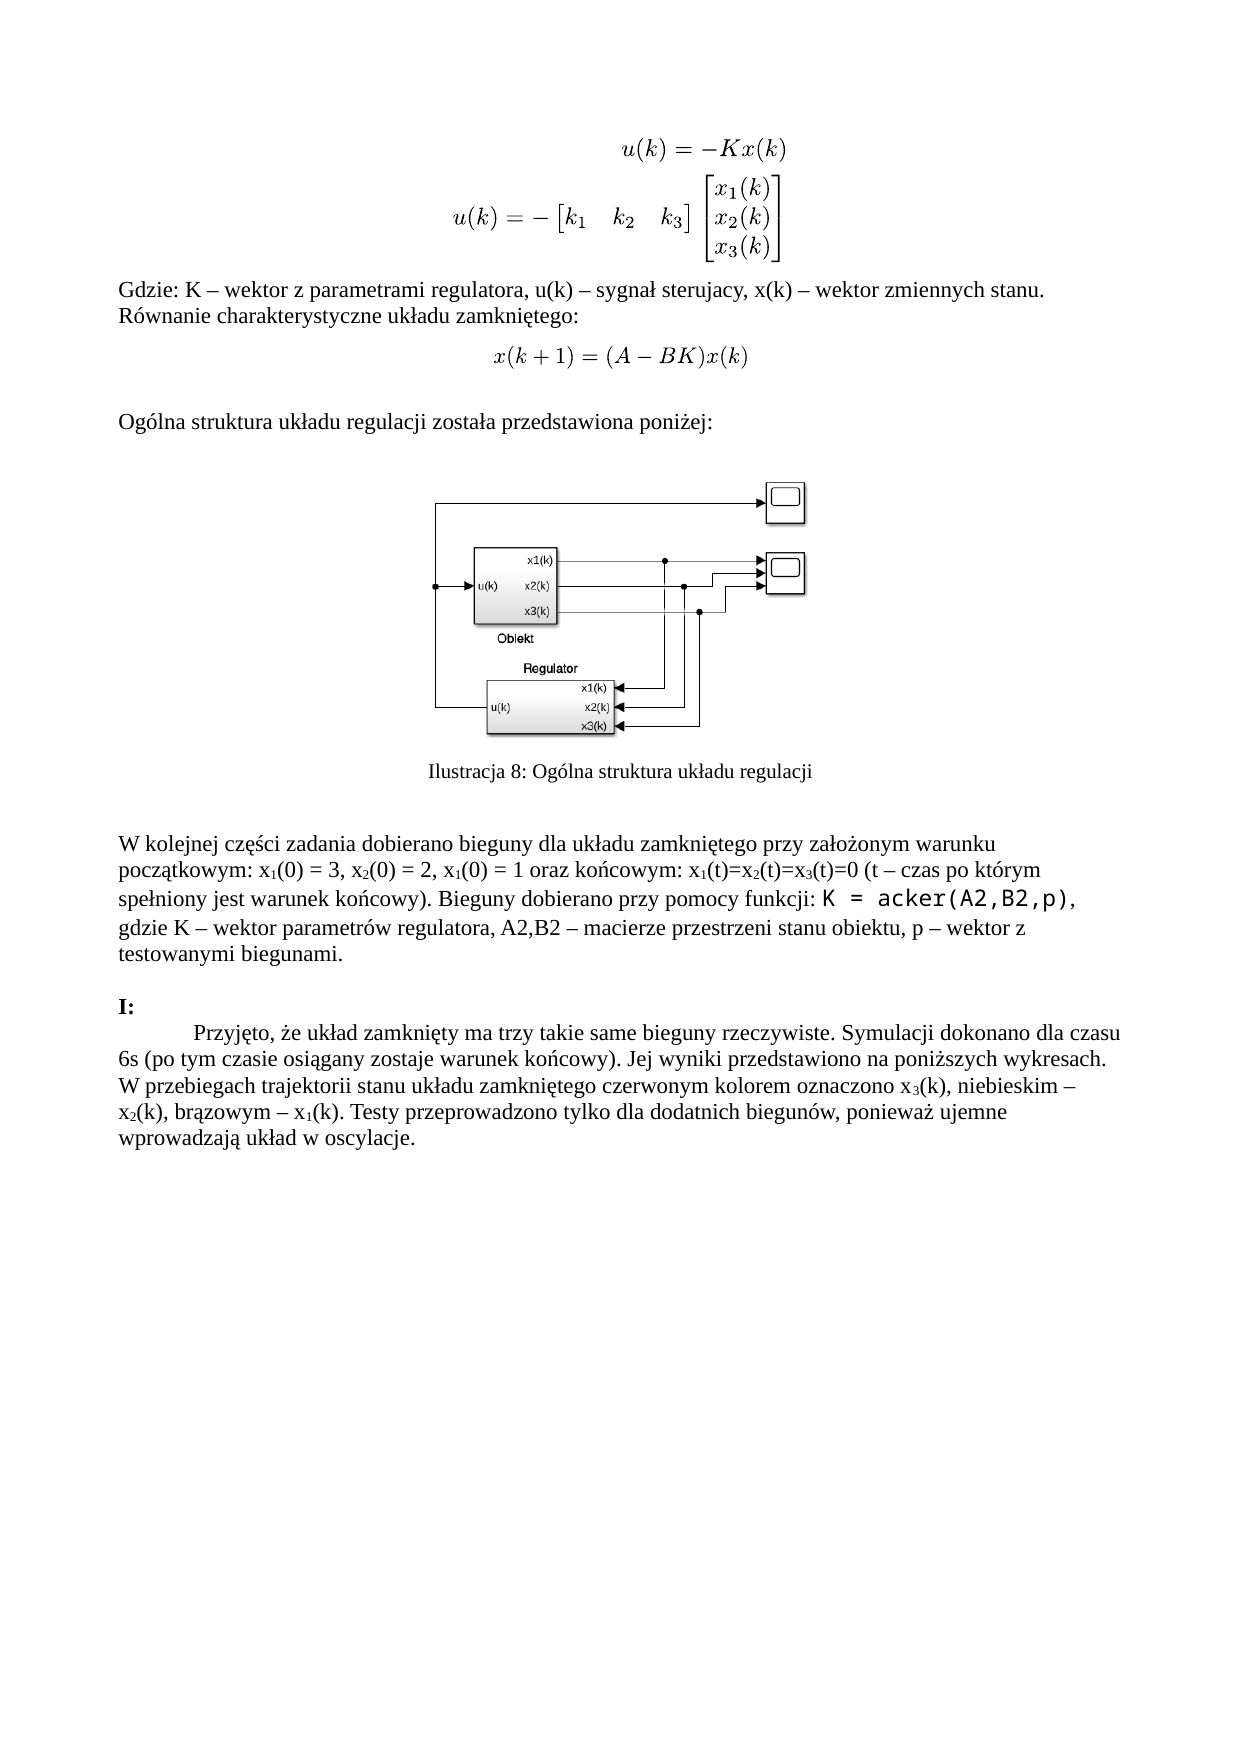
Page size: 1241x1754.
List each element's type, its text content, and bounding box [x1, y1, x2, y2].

text Równanie charakterystyczne układu zamkniętego: [118, 303, 1122, 329]
text I: [118, 993, 1122, 1019]
picture [411, 471, 829, 760]
text Gdzie: K – wektor z parametrami regulatora, u(k) – sygnał sterujacy, x(k) – wektor zmiennych stanu. [118, 276, 1122, 303]
text Ogólna struktura układu regulacji została przedstawiona poniżej: [118, 408, 1122, 434]
text W kolejnej części zadania dobierano bieguny dla układu zamkniętego przy założonym warunku początkowym: x1(0) = 3, x2(0) = 2, x1(0) = 1 oraz końcowym: x1(t)=x2(t)=x3(t)=0 (t – czas po którym spełniony jest warunek końcowy). Bieguny dobierano przy pomocy funkcji: K = acker(A2,B2,p), gdzie K – wektor parametrów regulatora, A2,B2 – macierze przestrzeni stanu obiektu, p – wektor z testowanymi biegunami. [118, 830, 1122, 966]
text Przyjęto, że układ zamknięty ma trzy takie same bieguny rzeczywiste. Symulacji dokonano dla czasu 6s (po tym czasie osiągany zostaje warunek końcowy). Jej wyniki przedstawiono na poniższych wykresach. W przebiegach trajektorii stanu układu zamkniętego czerwonym kolorem oznaczono x3(k), niebieskim – x2(k), brązowym – x1(k). Testy przeprowadzono tylko dla dodatnich biegunów, ponieważ ujemne wprowadzają układ w oscylacje. [118, 1019, 1122, 1151]
text Ilustracja 8: Ogólna struktura układu regulacji [412, 760, 829, 783]
